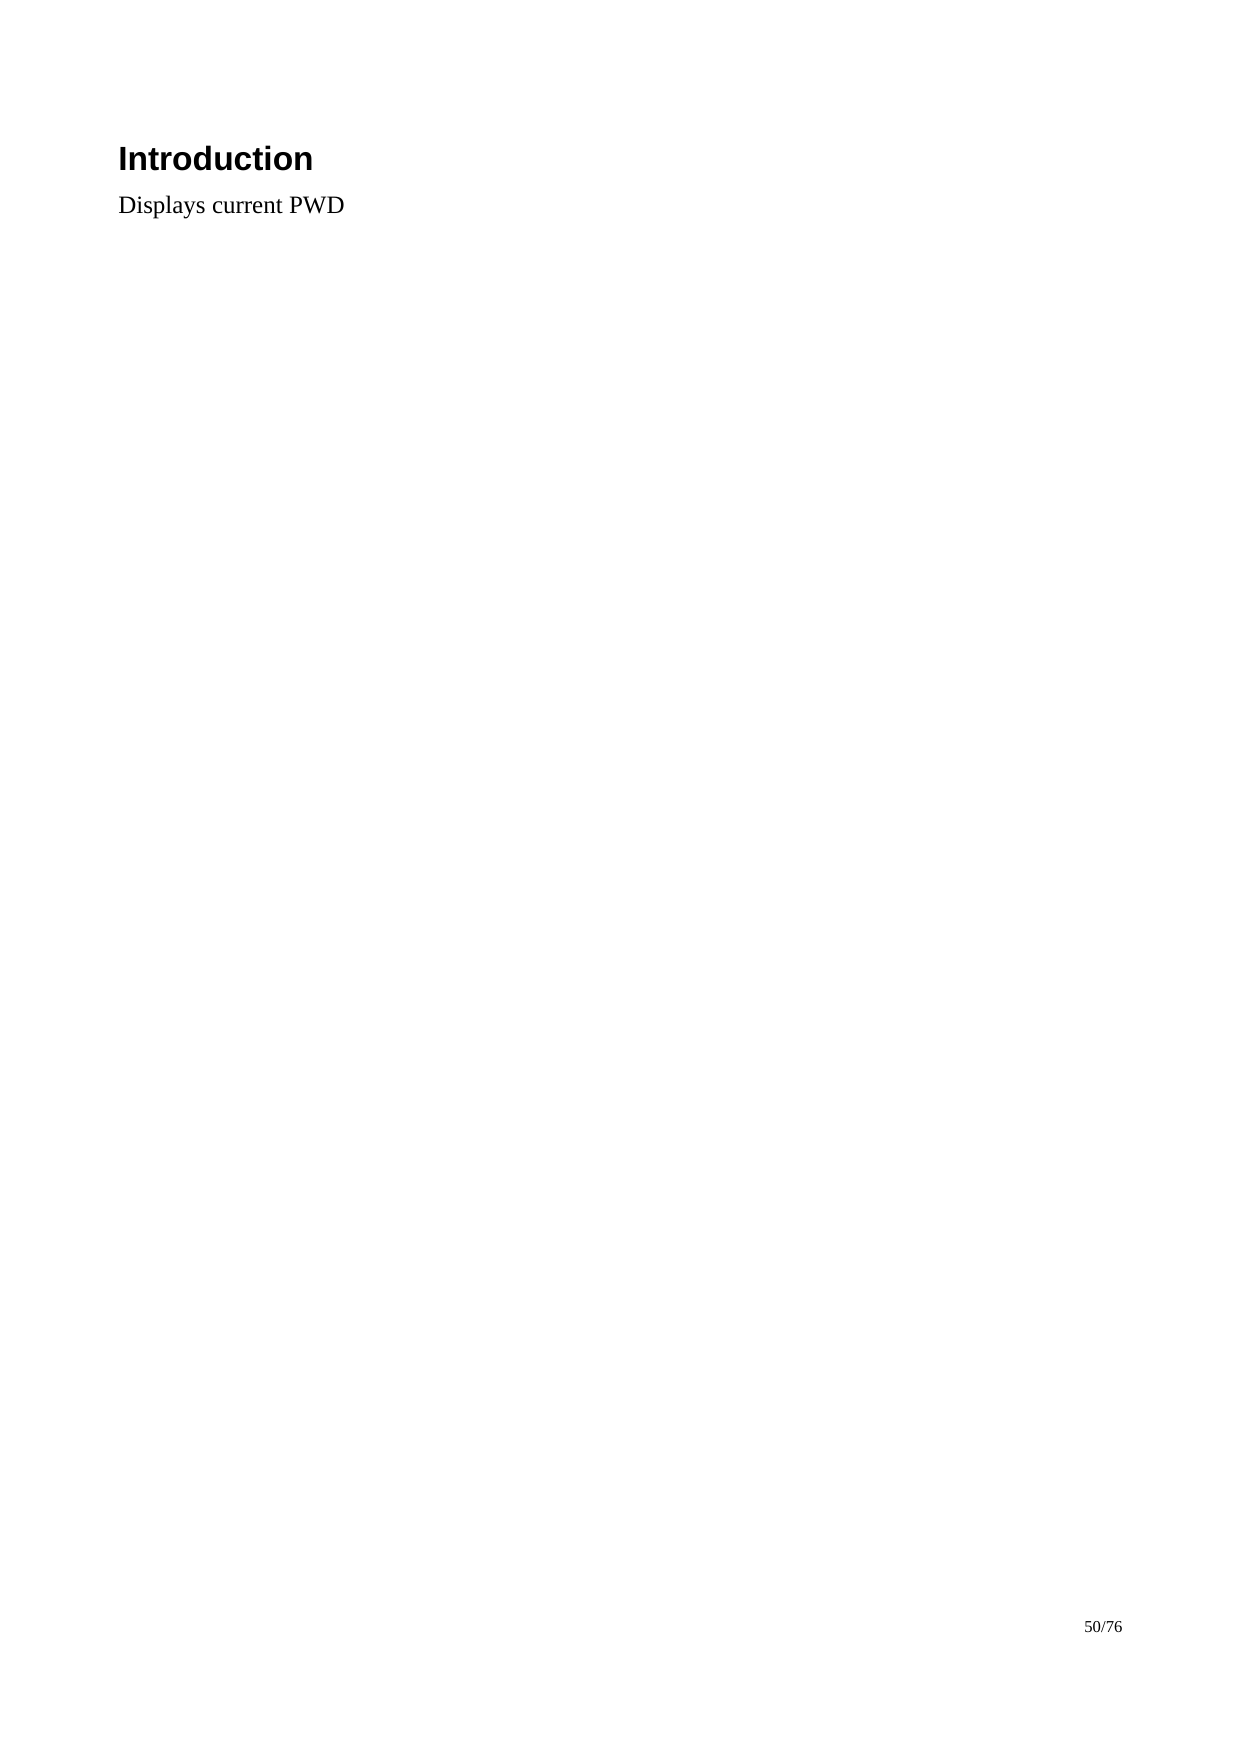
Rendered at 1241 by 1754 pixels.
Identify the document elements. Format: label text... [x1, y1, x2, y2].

text Displays current PWD [118, 190, 1122, 219]
subtitle Introduction [118, 139, 1122, 178]
